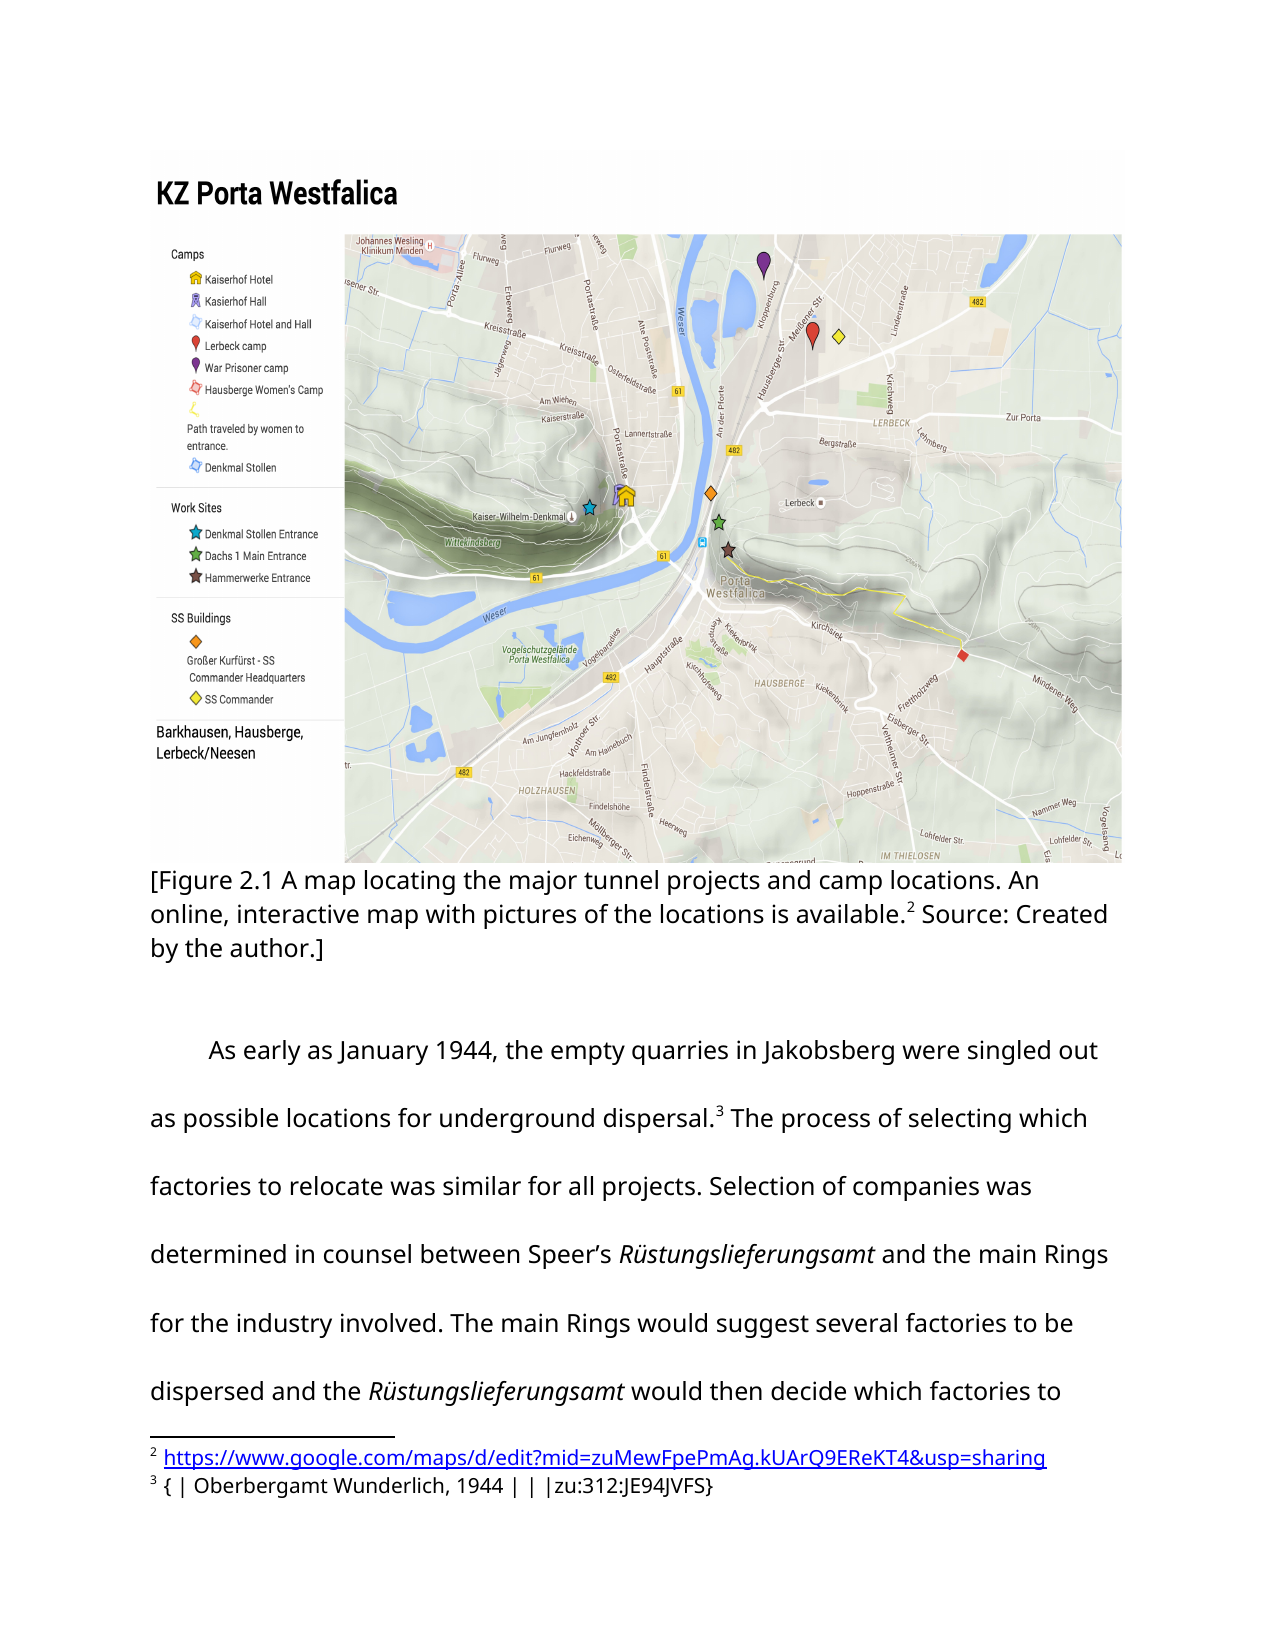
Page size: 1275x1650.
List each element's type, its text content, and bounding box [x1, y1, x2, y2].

text { | Oberbergamt Wunderlich, 1944 | | |zu:312:JE94JVFS} [150, 1472, 1125, 1500]
picture [150, 150, 1125, 863]
text [Figure 2.1 A map locating the major tunnel projects and camp locations. An online, interactive map with pictures of the locations is available. Source: Created by the author.] [150, 863, 1125, 965]
text As early as January 1944, the empty quarries in Jakobsberg were singled out as possible locations for underground dispersal. The process of selecting which factories to relocate was similar for all projects. Selection of companies was determined in counsel between Speer’s Rüstungslieferungsamt and the main Rings for the industry involved. The main Rings would suggest several factories to be dispersed and the Rüstungslieferungsamt would then decide which factories to [150, 1033, 1125, 1407]
text https://www.google.com/maps/d/edit?mid=zuMewFpePmAg.kUArQ9EReKT4&usp=sharing [150, 1443, 1125, 1472]
